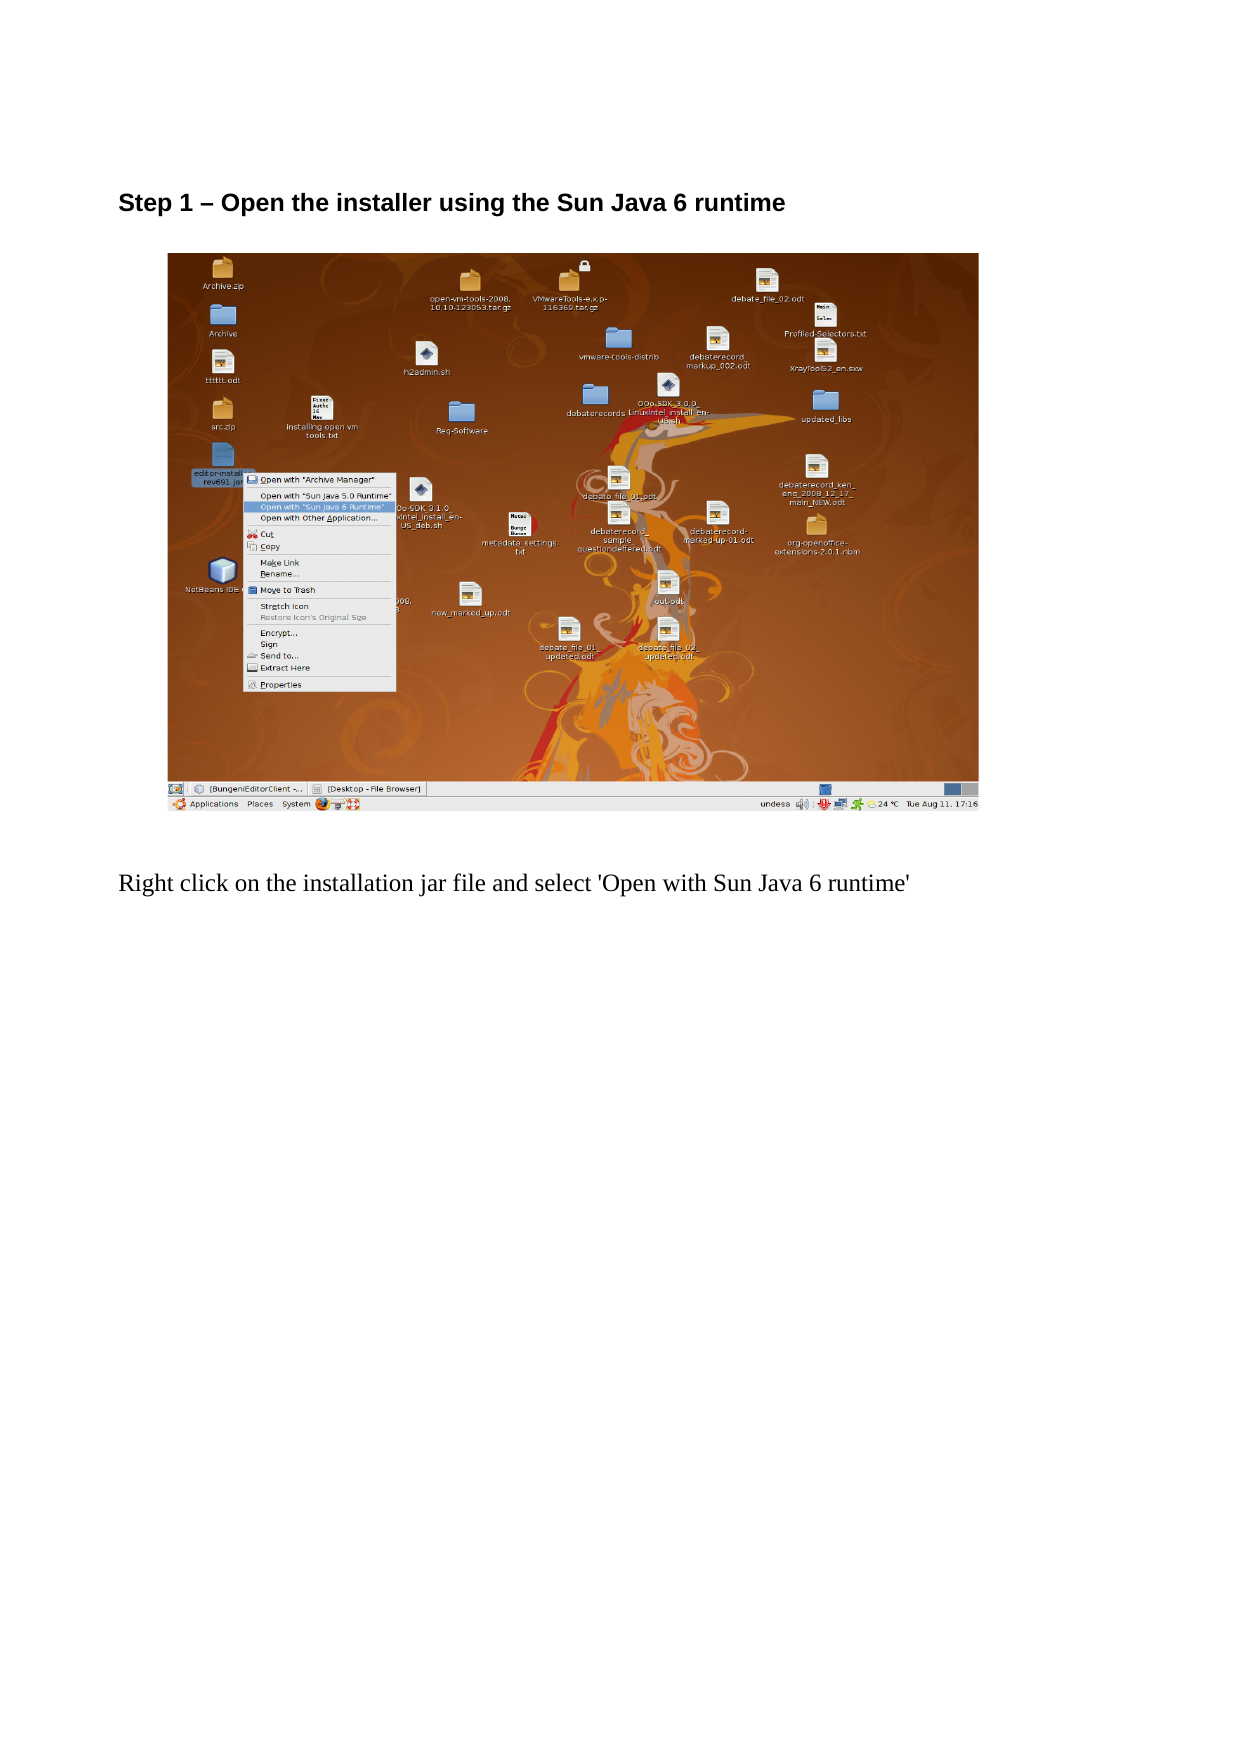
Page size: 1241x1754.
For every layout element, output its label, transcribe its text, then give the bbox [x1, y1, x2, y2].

subtitle Step 1 – Open the installer using the Sun Java 6 runtime [118, 184, 1122, 218]
picture [167, 253, 979, 811]
text Right click on the installation jar file and select 'Open with Sun Java 6 runtime' [118, 868, 1122, 897]
